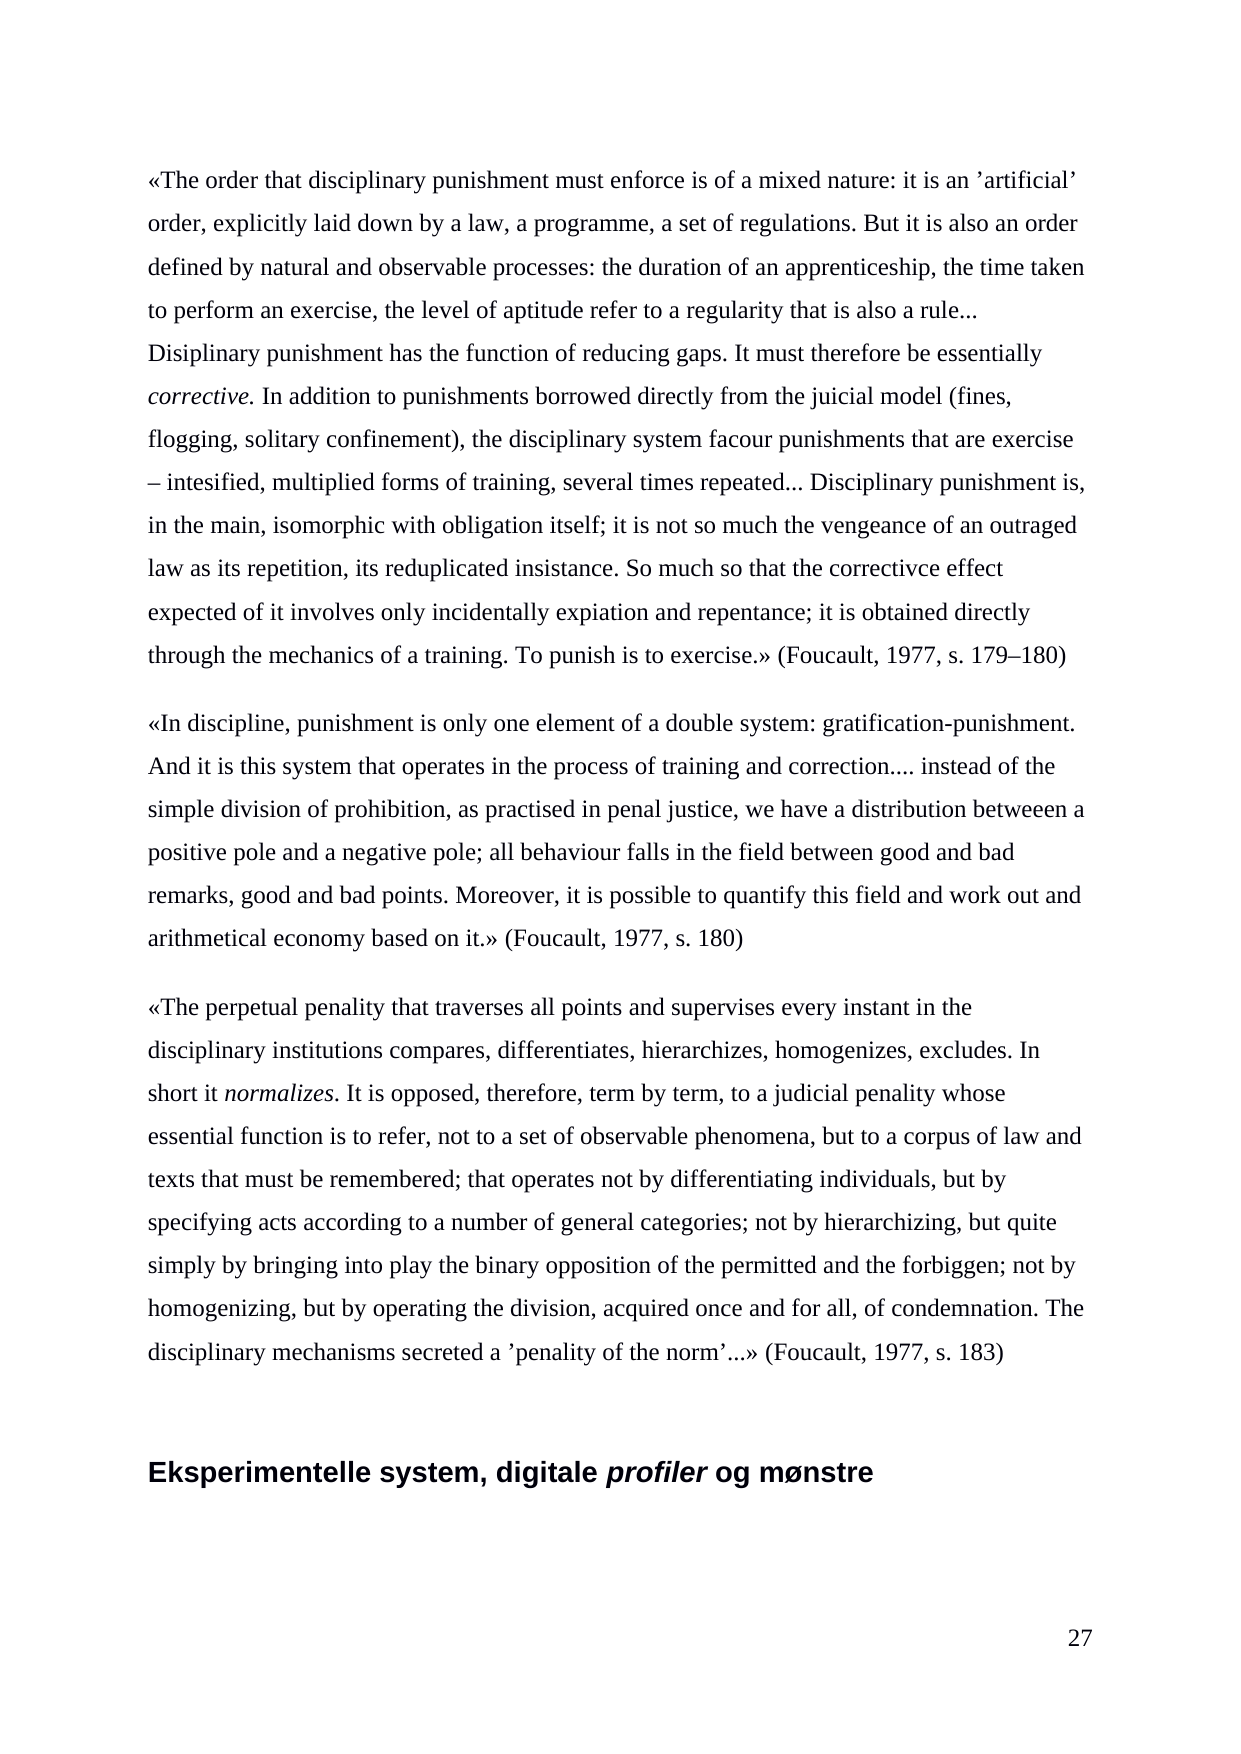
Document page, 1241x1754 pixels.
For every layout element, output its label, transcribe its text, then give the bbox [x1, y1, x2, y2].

subtitle Eksperimentelle system, digitale profiler og mønstre [148, 1455, 1092, 1488]
text «The order that disciplinary punishment must enforce is of a mixed nature: it is an ’artificial’ order, explicitly laid down by a law, a programme, a set of regulations. But it is also an order defined by natural and observable processes: the duration of an apprenticeship, the time taken to perform an exercise, the level of aptitude refer to a regularity that is also a rule... Disiplinary punishment has the function of reducing gaps. It must therefore be essentially corrective. In addition to punishments borrowed directly from the juicial model (fines, flogging, solitary confinement), the disciplinary system facour punishments that are exercise – intesified, multiplied forms of training, several times repeated... Disciplinary punishment is, in the main, isomorphic with obligation itself; it is not so much the vengeance of an outraged law as its repetition, its reduplicated insistance. So much so that the correctivce effect expected of it involves only incidentally expiation and repentance; it is obtained directly through the mechanics of a training. To punish is to exercise.» (Foucault, 1977, s. 179–180) [148, 165, 1092, 668]
text «In discipline, punishment is only one element of a double system: gratification-punishment. And it is this system that operates in the process of training and correction.... instead of the simple division of prohibition, as practised in penal justice, we have a distribution betweeen a positive pole and a negative pole; all behaviour falls in the field between good and bad remarks, good and bad points. Moreover, it is possible to quantify this field and work out and arithmetical economy based on it.» (Foucault, 1977, s. 180) [148, 708, 1092, 952]
text «The perpetual penality that traverses all points and supervises every instant in the disciplinary institutions compares, differentiates, hierarchizes, homogenizes, excludes. In short it normalizes. It is opposed, therefore, term by term, to a judicial penality whose essential function is to refer, not to a set of observable phenomena, but to a corpus of law and texts that must be remembered; that operates not by differentiating individuals, but by specifying acts according to a number of general categories; not by hierarchizing, but quite simply by bringing into play the binary opposition of the permitted and the forbiggen; not by homogenizing, but by operating the division, acquired once and for all, of condemnation. The disciplinary mechanisms secreted a ’penality of the norm’...» (Foucault, 1977, s. 183) [148, 992, 1092, 1365]
